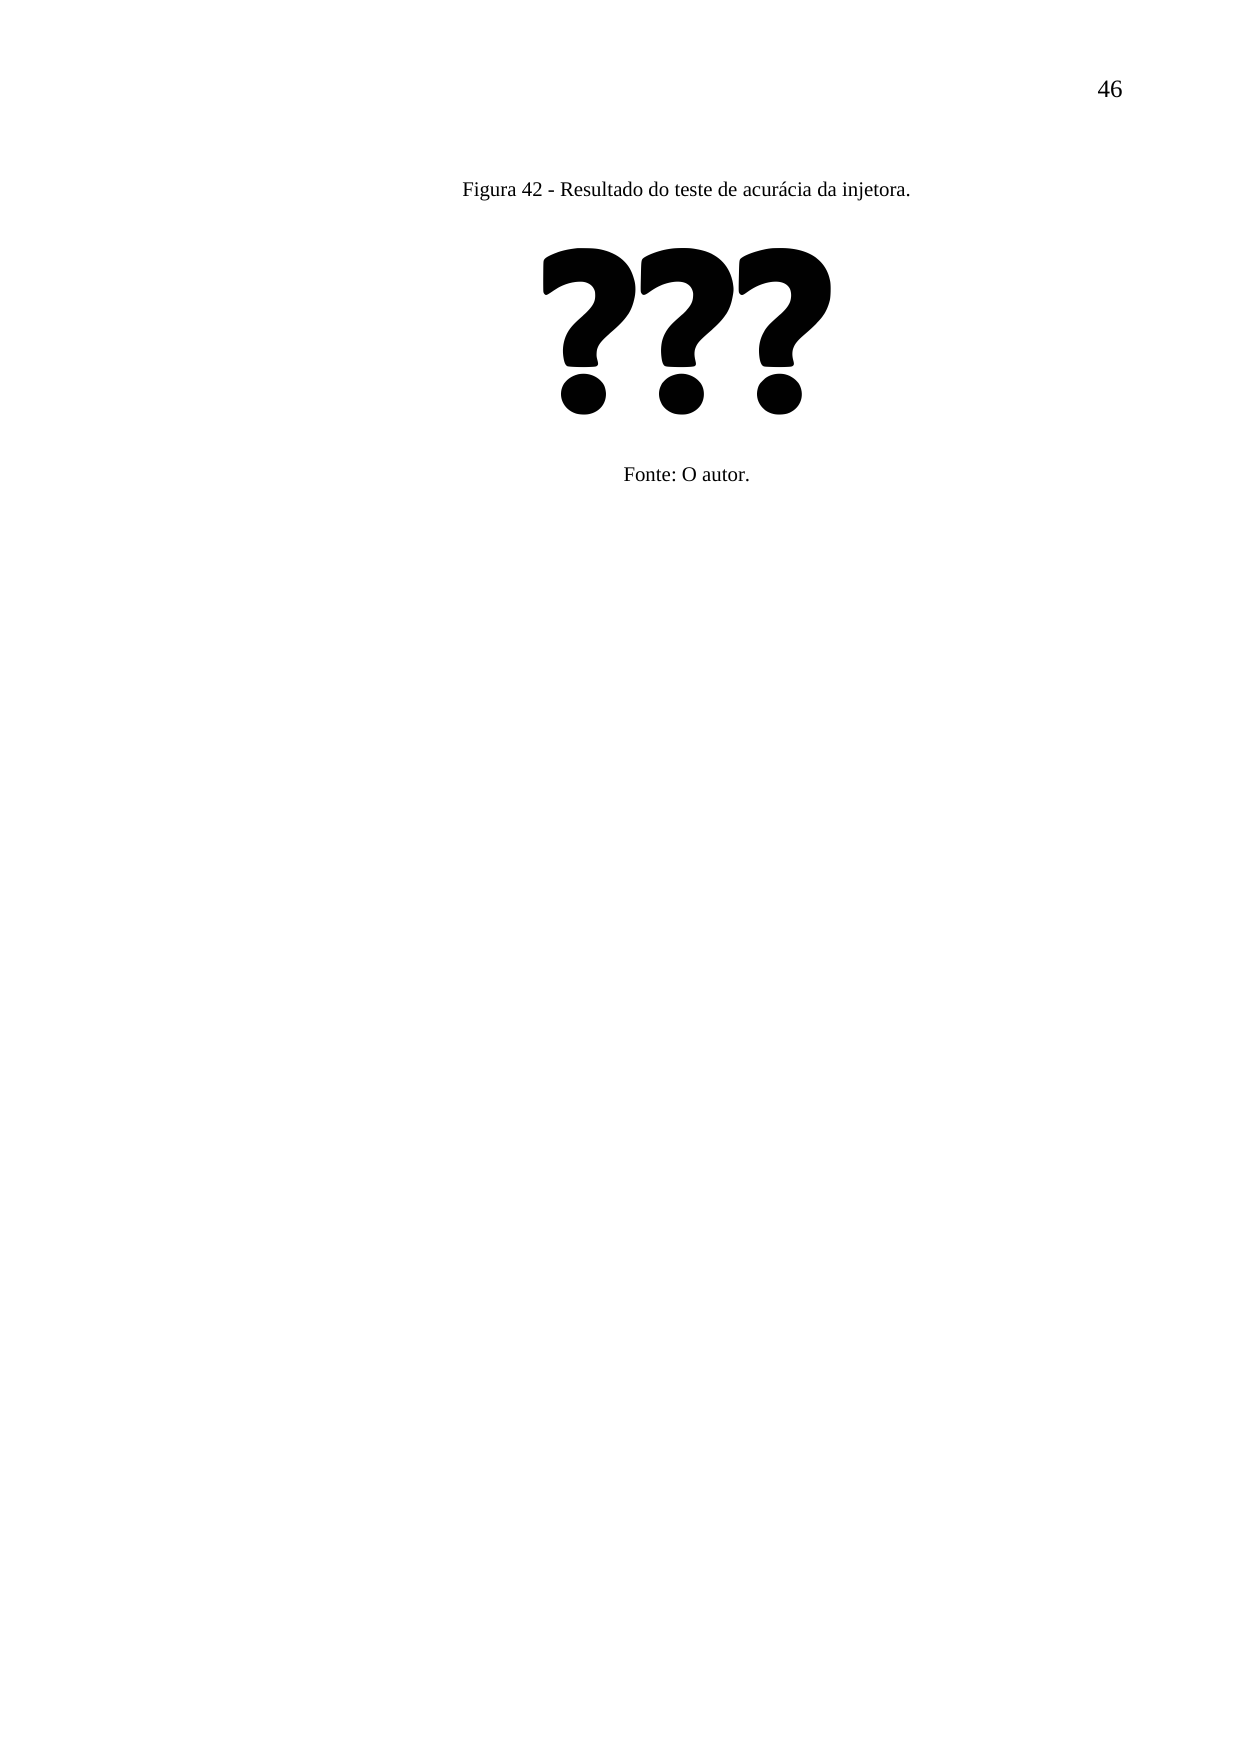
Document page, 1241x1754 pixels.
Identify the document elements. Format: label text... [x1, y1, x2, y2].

text Fonte: O autor. [177, 461, 1122, 486]
text Figura 42 - Resultado do teste de acurácia da injetora. [177, 177, 1122, 201]
picture [480, 213, 894, 450]
